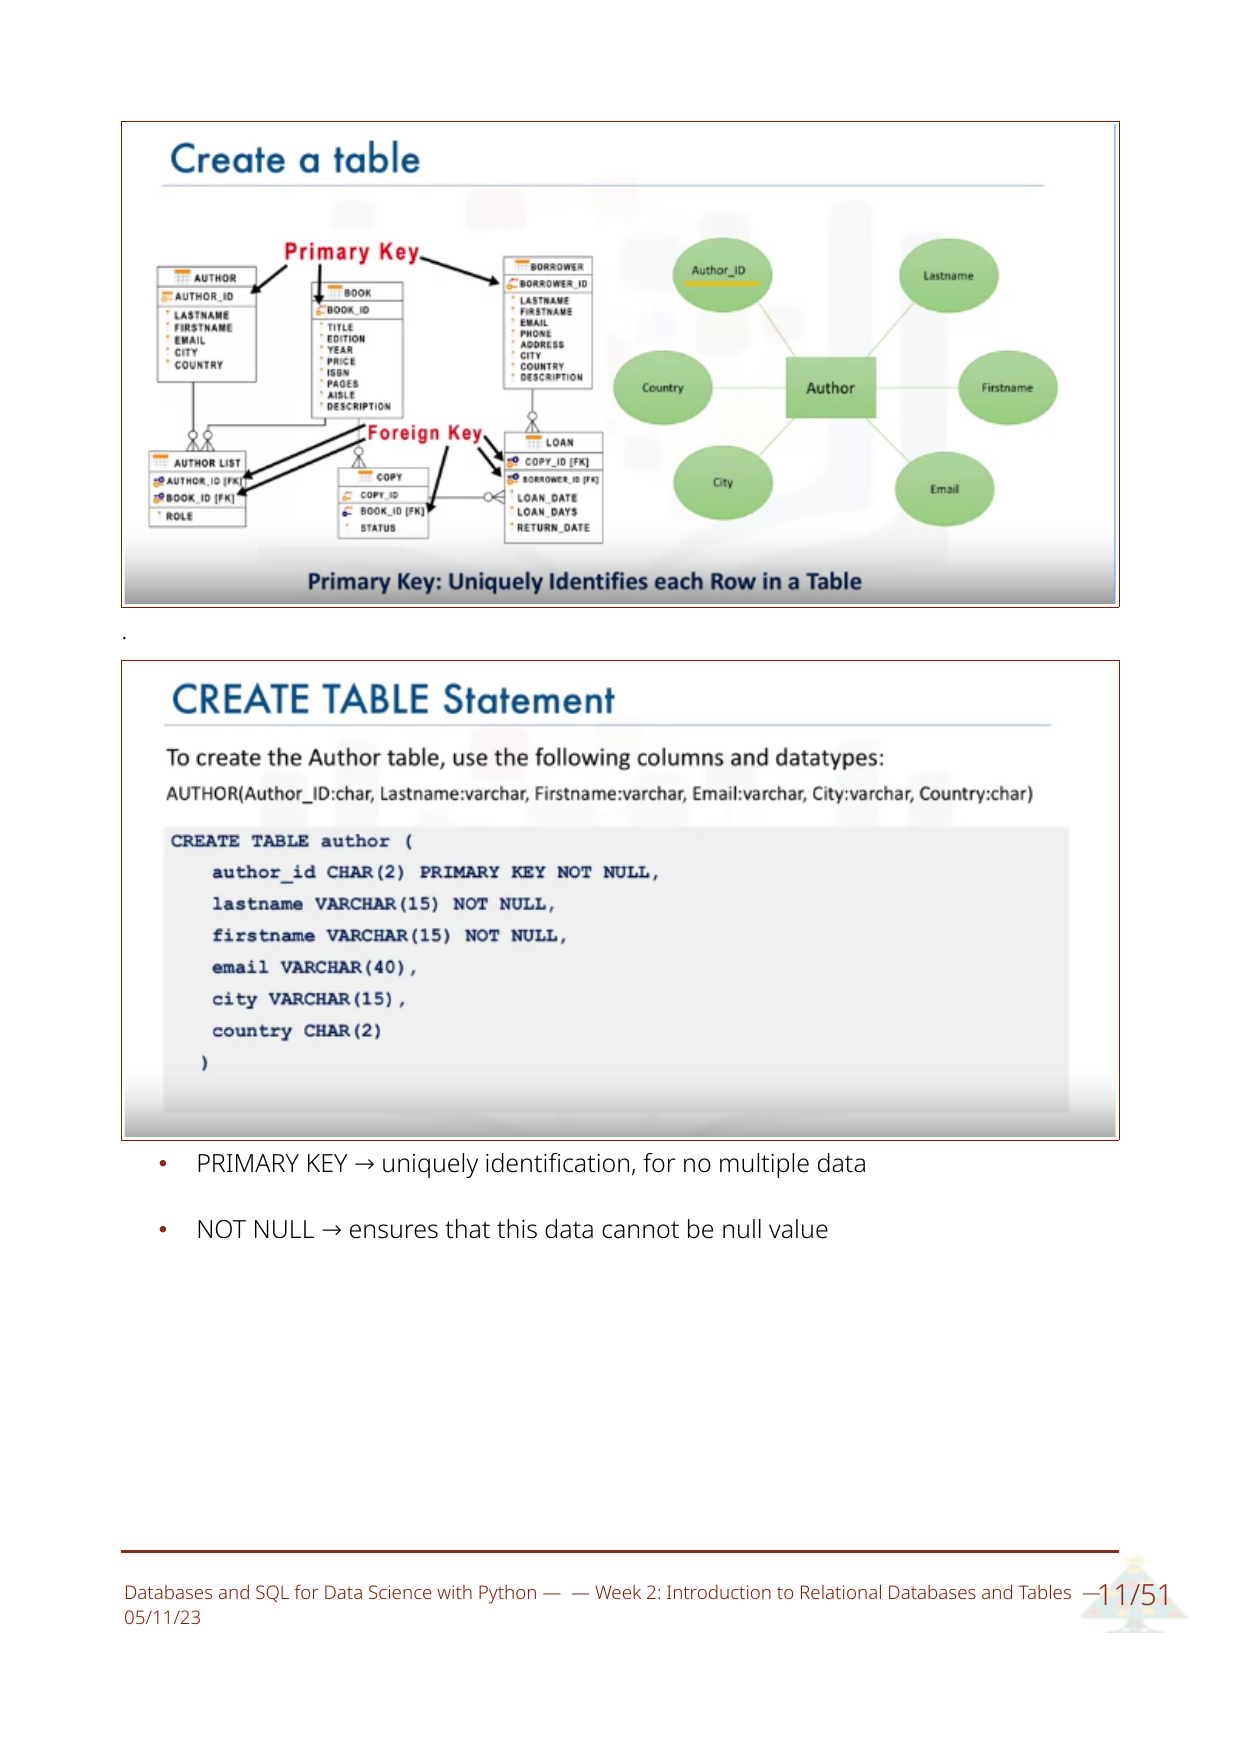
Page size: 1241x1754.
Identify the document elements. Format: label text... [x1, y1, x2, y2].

text . [121, 608, 1119, 646]
list NOT NULL → ensures that this data cannot be null value [158, 1211, 1119, 1245]
text [122, 122, 1119, 607]
picture [124, 663, 1116, 1137]
picture [124, 124, 1116, 604]
list PRIMARY KEY → uniquely identification, for no multiple data [158, 1141, 1119, 1179]
list [122, 661, 1119, 1140]
